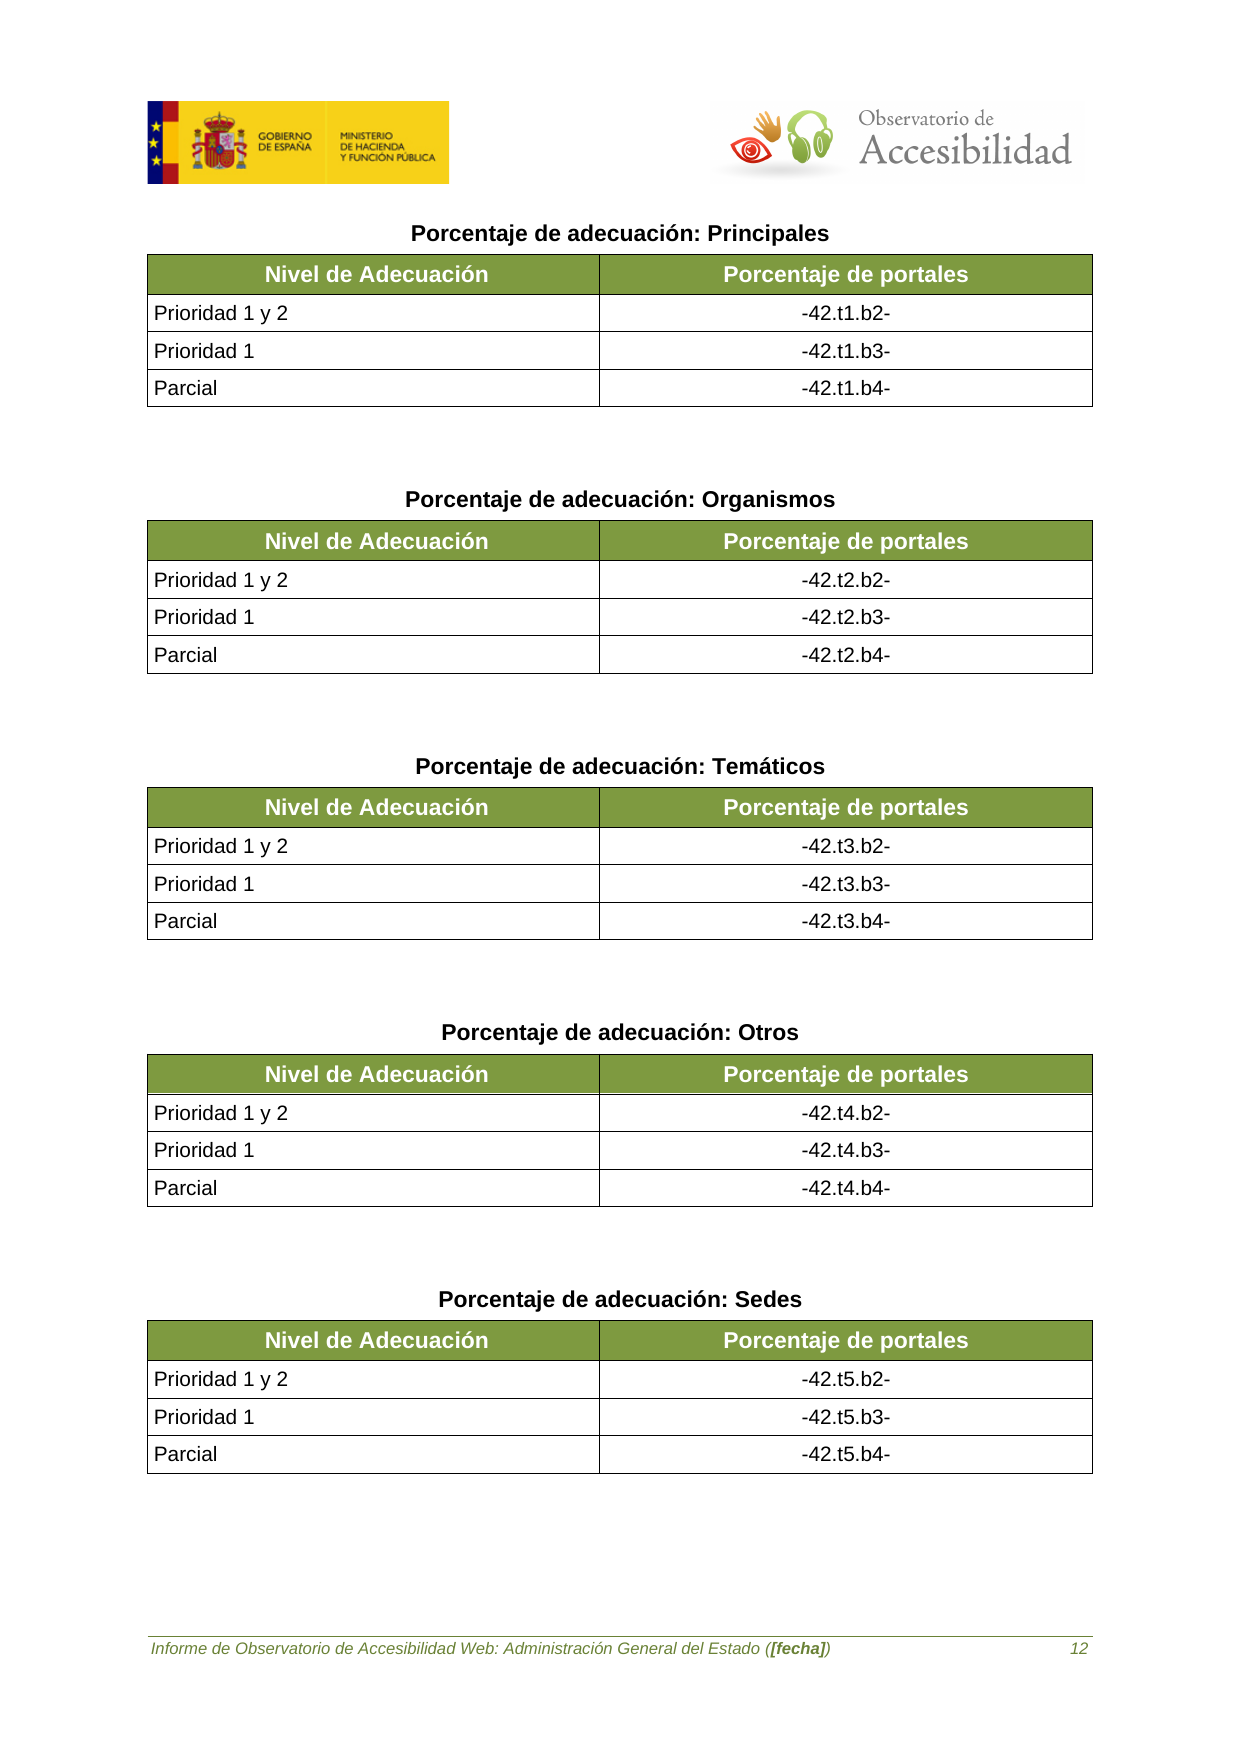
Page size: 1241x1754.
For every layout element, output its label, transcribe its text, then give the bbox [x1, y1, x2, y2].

text Porcentaje de adecuación: Temáticos [148, 753, 1092, 779]
table_header Porcentaje de portales [600, 521, 1092, 560]
table_cell Prioridad 1 y 2 [148, 828, 599, 864]
table_cell -42.t3.b3- [600, 865, 1092, 902]
table_header Nivel de Adecuación [148, 788, 599, 827]
table_cell -42.t1.b3- [600, 332, 1092, 369]
table_cell -42.t3.b2- [600, 828, 1092, 864]
table_cell Parcial [148, 903, 599, 939]
table_cell Prioridad 1 y 2 [148, 295, 599, 331]
table_header Nivel de Adecuación [148, 1055, 599, 1093]
table_header Nivel de Adecuación [148, 521, 599, 560]
text Porcentaje de adecuación: Principales [148, 220, 1092, 246]
table_cell Prioridad 1 [148, 865, 599, 902]
table_cell Prioridad 1 [148, 599, 599, 635]
table_cell Prioridad 1 y 2 [148, 1095, 599, 1131]
table_cell Parcial [148, 370, 599, 406]
table_cell -42.t2.b2- [600, 561, 1092, 598]
table_cell -42.t2.b3- [600, 599, 1092, 635]
table_header Porcentaje de portales [600, 788, 1092, 827]
table_header Porcentaje de portales [600, 1321, 1092, 1360]
table_cell -42.t1.b2- [600, 295, 1092, 331]
table_cell -42.t1.b4- [600, 370, 1092, 406]
table_cell Parcial [148, 636, 599, 673]
table_header Porcentaje de portales [600, 1055, 1092, 1093]
table_cell -42.t4.b2- [600, 1095, 1092, 1131]
table_cell Prioridad 1 y 2 [148, 561, 599, 598]
picture [710, 101, 1086, 184]
text Porcentaje de adecuación: Otros [148, 1019, 1092, 1046]
table_cell -42.t4.b4- [600, 1170, 1092, 1206]
table_cell -42.t3.b4- [600, 903, 1092, 939]
text Porcentaje de adecuación: Organismos [148, 486, 1092, 513]
table_cell -42.t4.b3- [600, 1132, 1092, 1168]
table_cell Prioridad 1 y 2 [148, 1361, 599, 1397]
table_cell Parcial [148, 1170, 599, 1206]
table_cell -42.t2.b4- [600, 636, 1092, 673]
table_cell -42.t5.b4- [600, 1436, 1092, 1472]
picture [147, 101, 450, 184]
table_cell -42.t5.b2- [600, 1361, 1092, 1397]
text Porcentaje de adecuación: Sedes [148, 1286, 1092, 1312]
table_cell Parcial [148, 1436, 599, 1472]
table_cell Prioridad 1 [148, 332, 599, 369]
table_cell Prioridad 1 [148, 1132, 599, 1168]
table_header Porcentaje de portales [600, 255, 1092, 294]
table_cell -42.t5.b3- [600, 1399, 1092, 1435]
table_header Nivel de Adecuación [148, 255, 599, 294]
table_header Nivel de Adecuación [148, 1321, 599, 1360]
table_cell Prioridad 1 [148, 1399, 599, 1435]
